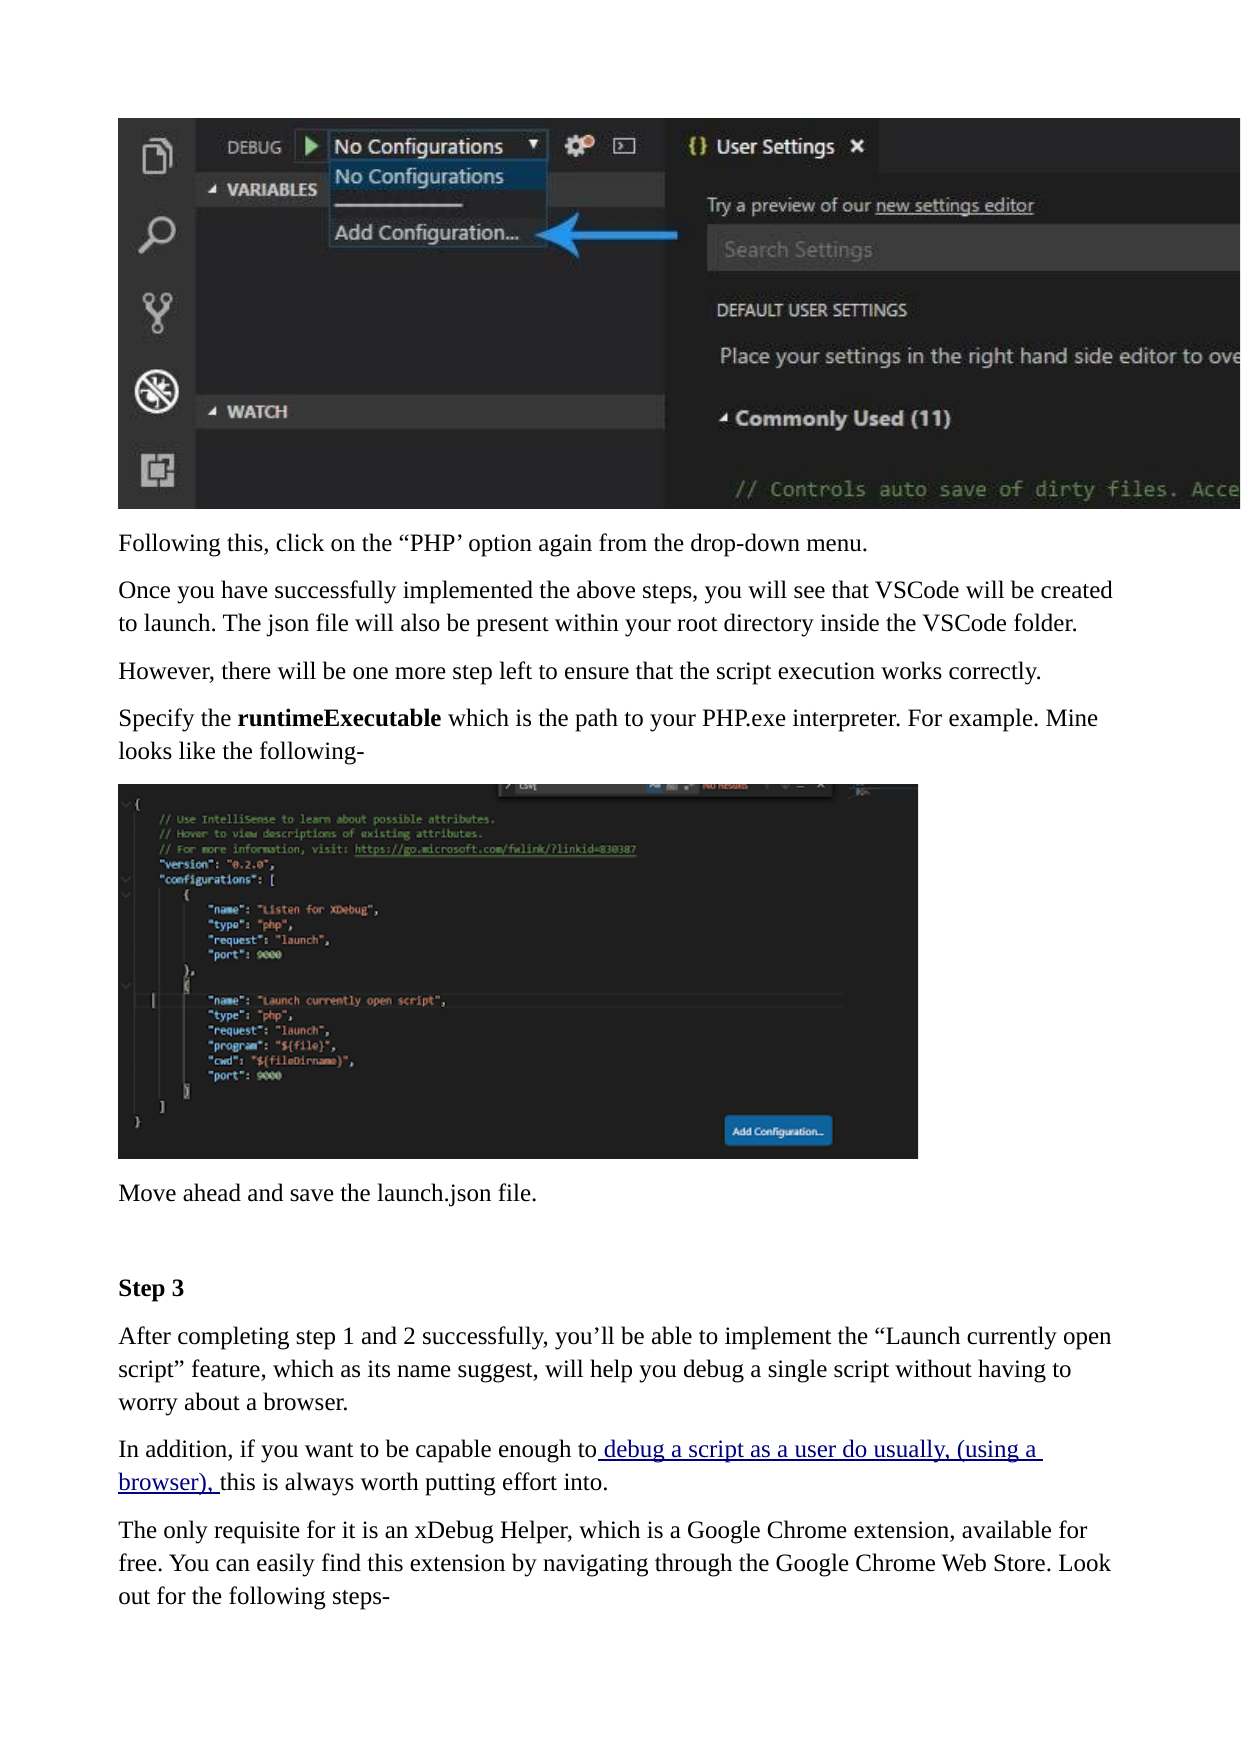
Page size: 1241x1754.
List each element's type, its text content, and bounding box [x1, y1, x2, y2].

text After completing step 1 and 2 successfully, you’ll be able to implement the “Launch currently open script” feature, which as its name suggest, will help you debug a single script without having to worry about a browser. [118, 1321, 1122, 1416]
text However, there will be one more step left to ensure that the script execution works correctly. [118, 656, 1122, 684]
text Step 3 [118, 1273, 1122, 1302]
text In addition, if you want to be capable enough to debug a script as a user do usually, (using a browser), this is always worth putting effort into. [118, 1434, 1122, 1496]
text The only requisite for it is an xDebug Helper, which is a Google Chrome extension, available for free. You can easily find this extension by navigating through the Google Chrome Web Store. Look out for the following steps- [118, 1515, 1122, 1610]
text Once you have successfully implemented the above steps, you will see that VSCode will be created to launch. The json file will also be present within your root directory inside the VSCode folder. [118, 575, 1122, 637]
text Move ahead and save the launch.json file. [118, 1178, 1122, 1207]
text Following this, click on the “PHP’ option again from the drop-down menu. [118, 528, 1122, 556]
picture [118, 118, 1241, 509]
text Specify the runtimeExecutable which is the path to your PHP.exe interpreter. For example. Mine looks like the following- [118, 703, 1122, 765]
picture [118, 784, 919, 1159]
